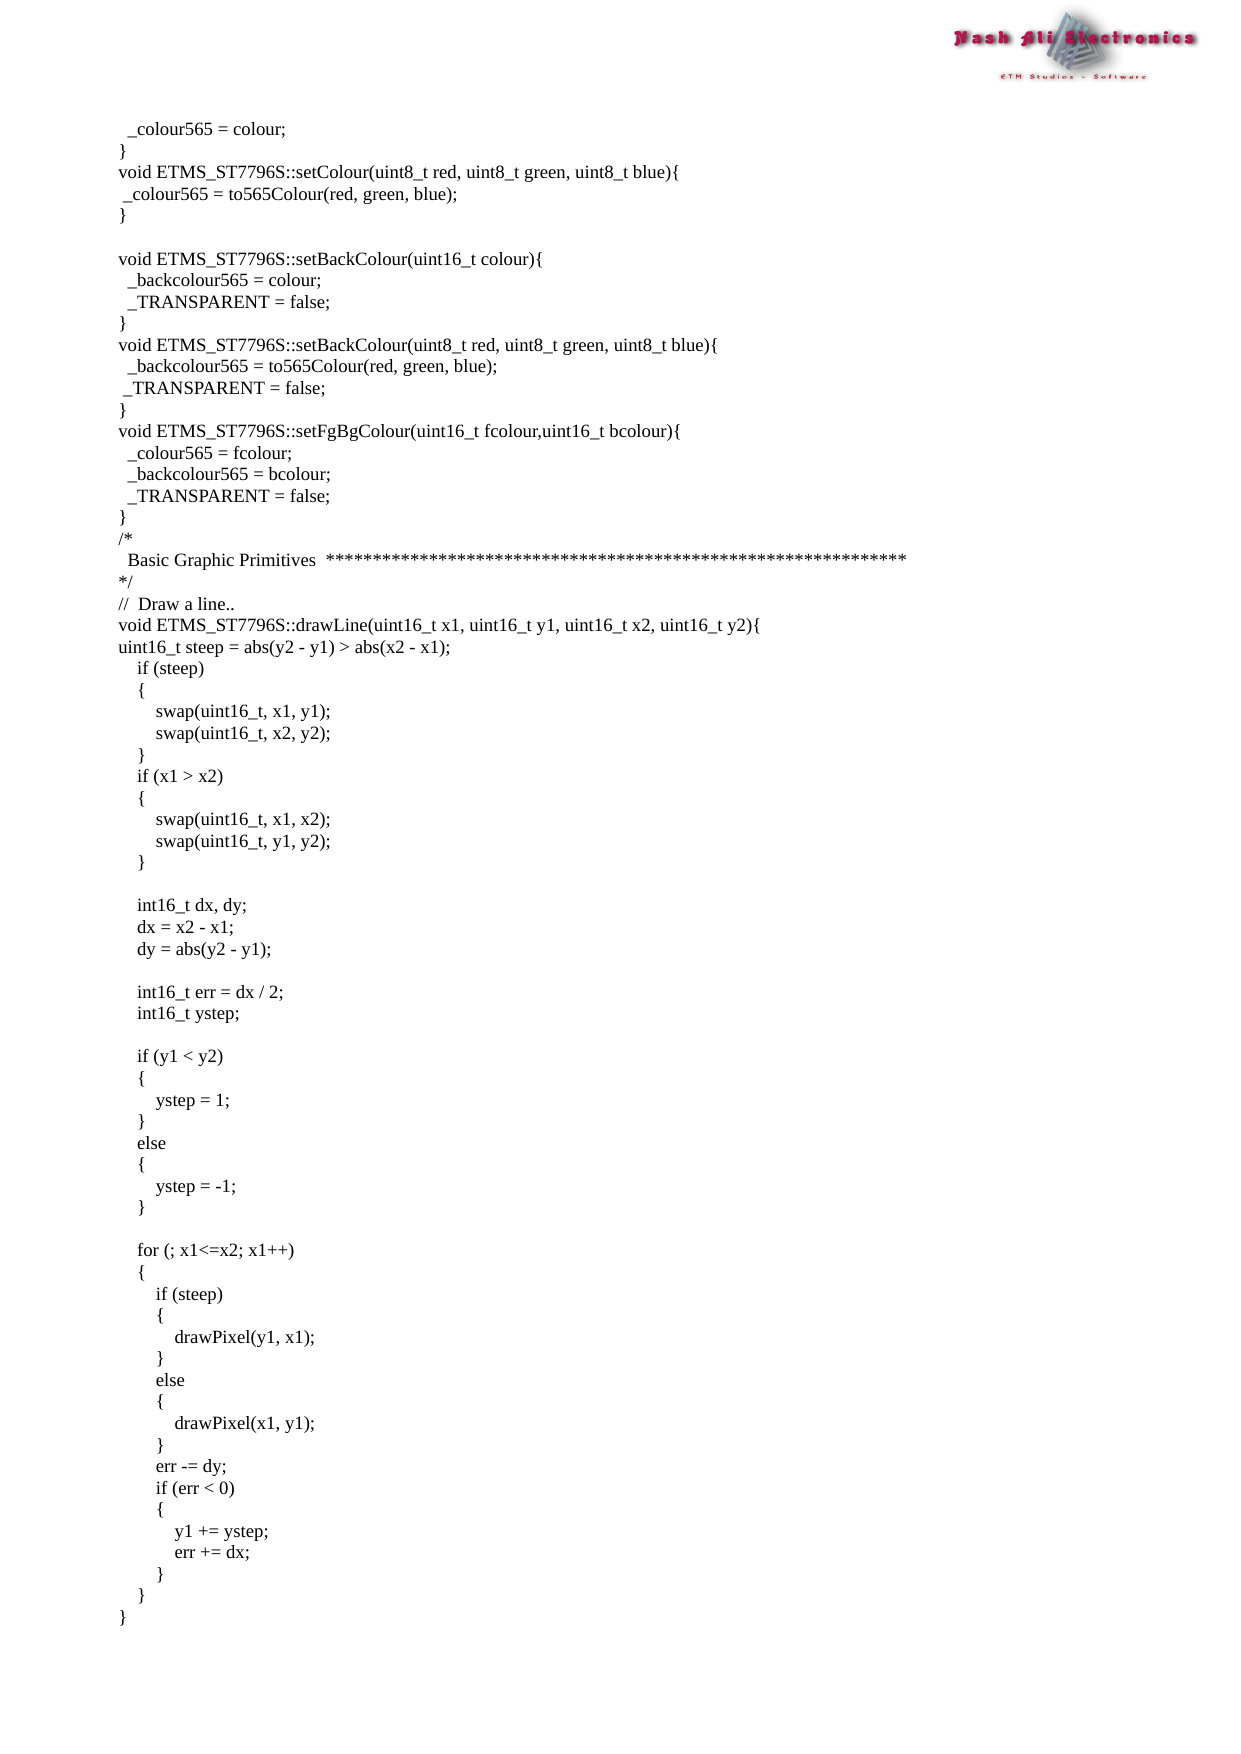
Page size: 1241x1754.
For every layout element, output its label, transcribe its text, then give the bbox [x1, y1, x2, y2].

text for (; x1<=x2; x1++) [118, 1239, 1122, 1261]
text } [118, 1433, 1122, 1455]
text { [118, 1067, 1122, 1088]
text { [118, 1390, 1122, 1412]
text y1 += ystep; [118, 1520, 1122, 1541]
text void ETMS_ST7796S::setBackColour(uint8_t red, uint8_t green, uint8_t blue){ [118, 334, 1122, 355]
text } [118, 204, 1122, 226]
text drawPixel(x1, y1); [118, 1412, 1122, 1433]
text _colour565 = fcolour; [118, 442, 1122, 463]
text _TRANSPARENT = false; [118, 291, 1122, 312]
text } [118, 1196, 1122, 1218]
text ystep = -1; [118, 1175, 1122, 1196]
text int16_t ystep; [118, 1002, 1122, 1024]
text } [118, 1563, 1122, 1584]
text drawPixel(y1, x1); [118, 1326, 1122, 1347]
text } [118, 1606, 1122, 1627]
text dy = abs(y2 - y1); [118, 937, 1122, 959]
text if (steep) [118, 1282, 1122, 1304]
text } [118, 312, 1122, 334]
text _TRANSPARENT = false; [118, 485, 1122, 506]
text } [118, 140, 1122, 161]
text // Draw a line.. [118, 592, 1122, 614]
text _TRANSPARENT = false; [118, 377, 1122, 398]
text } [118, 506, 1122, 528]
text } [118, 1347, 1122, 1369]
text */ [118, 571, 1122, 592]
text err -= dy; [118, 1455, 1122, 1477]
text { [118, 679, 1122, 700]
text } [118, 398, 1122, 420]
text void ETMS_ST7796S::drawLine(uint16_t x1, uint16_t y1, uint16_t x2, uint16_t y2){ [118, 614, 1122, 636]
text else [118, 1369, 1122, 1390]
text swap(uint16_t, x2, y2); [118, 722, 1122, 743]
text swap(uint16_t, x1, y1); [118, 700, 1122, 722]
text ystep = 1; [118, 1088, 1122, 1110]
text void ETMS_ST7796S::setBackColour(uint16_t colour){ [118, 247, 1122, 269]
text /* [118, 528, 1122, 549]
text if (steep) [118, 657, 1122, 679]
text _backcolour565 = to565Colour(red, green, blue); [118, 355, 1122, 377]
text } [118, 851, 1122, 873]
text _backcolour565 = bcolour; [118, 463, 1122, 485]
picture [917, 0, 1240, 89]
text else [118, 1132, 1122, 1153]
text dx = x2 - x1; [118, 916, 1122, 937]
text int16_t dx, dy; [118, 894, 1122, 916]
text { [118, 1498, 1122, 1520]
text swap(uint16_t, x1, x2); [118, 808, 1122, 830]
text int16_t err = dx / 2; [118, 981, 1122, 1002]
text swap(uint16_t, y1, y2); [118, 830, 1122, 851]
text } [118, 1110, 1122, 1132]
text uint16_t steep = abs(y2 - y1) > abs(x2 - x1); [118, 636, 1122, 657]
text if (y1 < y2) [118, 1045, 1122, 1067]
text } [118, 743, 1122, 765]
text _colour565 = to565Colour(red, green, blue); [118, 183, 1122, 204]
text } [118, 1584, 1122, 1606]
text _backcolour565 = colour; [118, 269, 1122, 291]
text void ETMS_ST7796S::setColour(uint8_t red, uint8_t green, uint8_t blue){ [118, 161, 1122, 183]
text err += dx; [118, 1541, 1122, 1563]
text { [118, 1261, 1122, 1282]
text { [118, 787, 1122, 808]
text void ETMS_ST7796S::setFgBgColour(uint16_t fcolour,uint16_t bcolour){ [118, 420, 1122, 442]
text if (err < 0) [118, 1477, 1122, 1498]
text { [118, 1304, 1122, 1326]
text _colour565 = colour; [118, 118, 1122, 140]
text { [118, 1153, 1122, 1175]
text Basic Graphic Primitives ************************************************************** [118, 549, 1122, 571]
text if (x1 > x2) [118, 765, 1122, 787]
